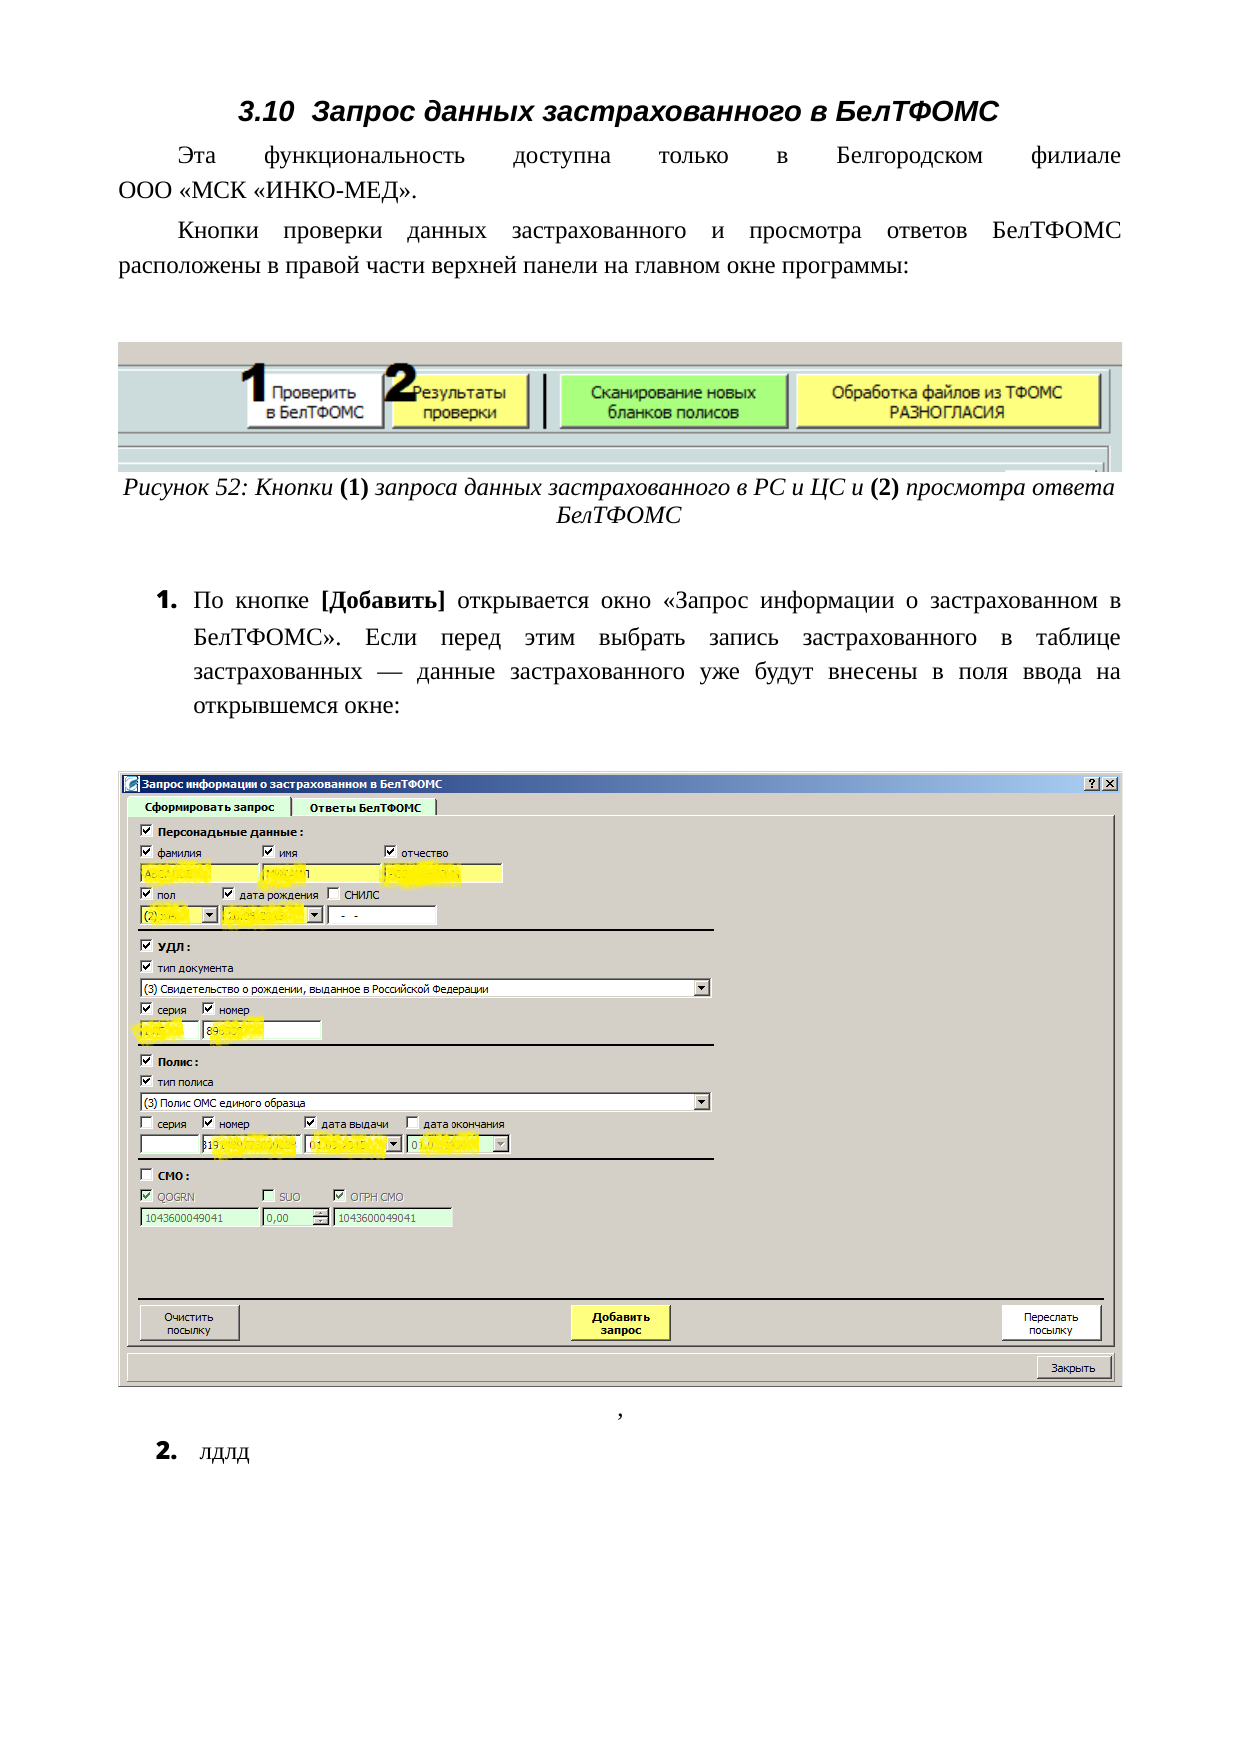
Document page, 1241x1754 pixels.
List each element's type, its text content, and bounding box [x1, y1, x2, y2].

list лдлд [156, 1433, 1122, 1467]
text Рисунок 52: Кнопки (1) запроса данных застрахованного в РС и ЦС и (2) просмотра ответа БелТФОМС [118, 472, 1122, 529]
text , [118, 1387, 1122, 1421]
text Эта функциональность доступна только в Белгородском филиале ООО «МСК «ИНКО‑МЕД». [118, 140, 1122, 203]
list По кнопке [Добавить] открывается окно «Запрос информации о застрахованном в БелТФОМС». Если перед этим выбрать запись застрахованного в таблице застрахованных — данные застрахованного уже будут внесены в поля ввода на открывшемся окне: [156, 582, 1122, 719]
picture [118, 771, 1123, 1387]
subtitle Запрос данных застрахованного в БелТФОМС [118, 94, 1122, 128]
picture [118, 342, 1123, 472]
text Кнопки проверки данных застрахованного и просмотра ответов БелТФОМС расположены в правой части верхней панели на главном окне программы: [118, 215, 1122, 278]
